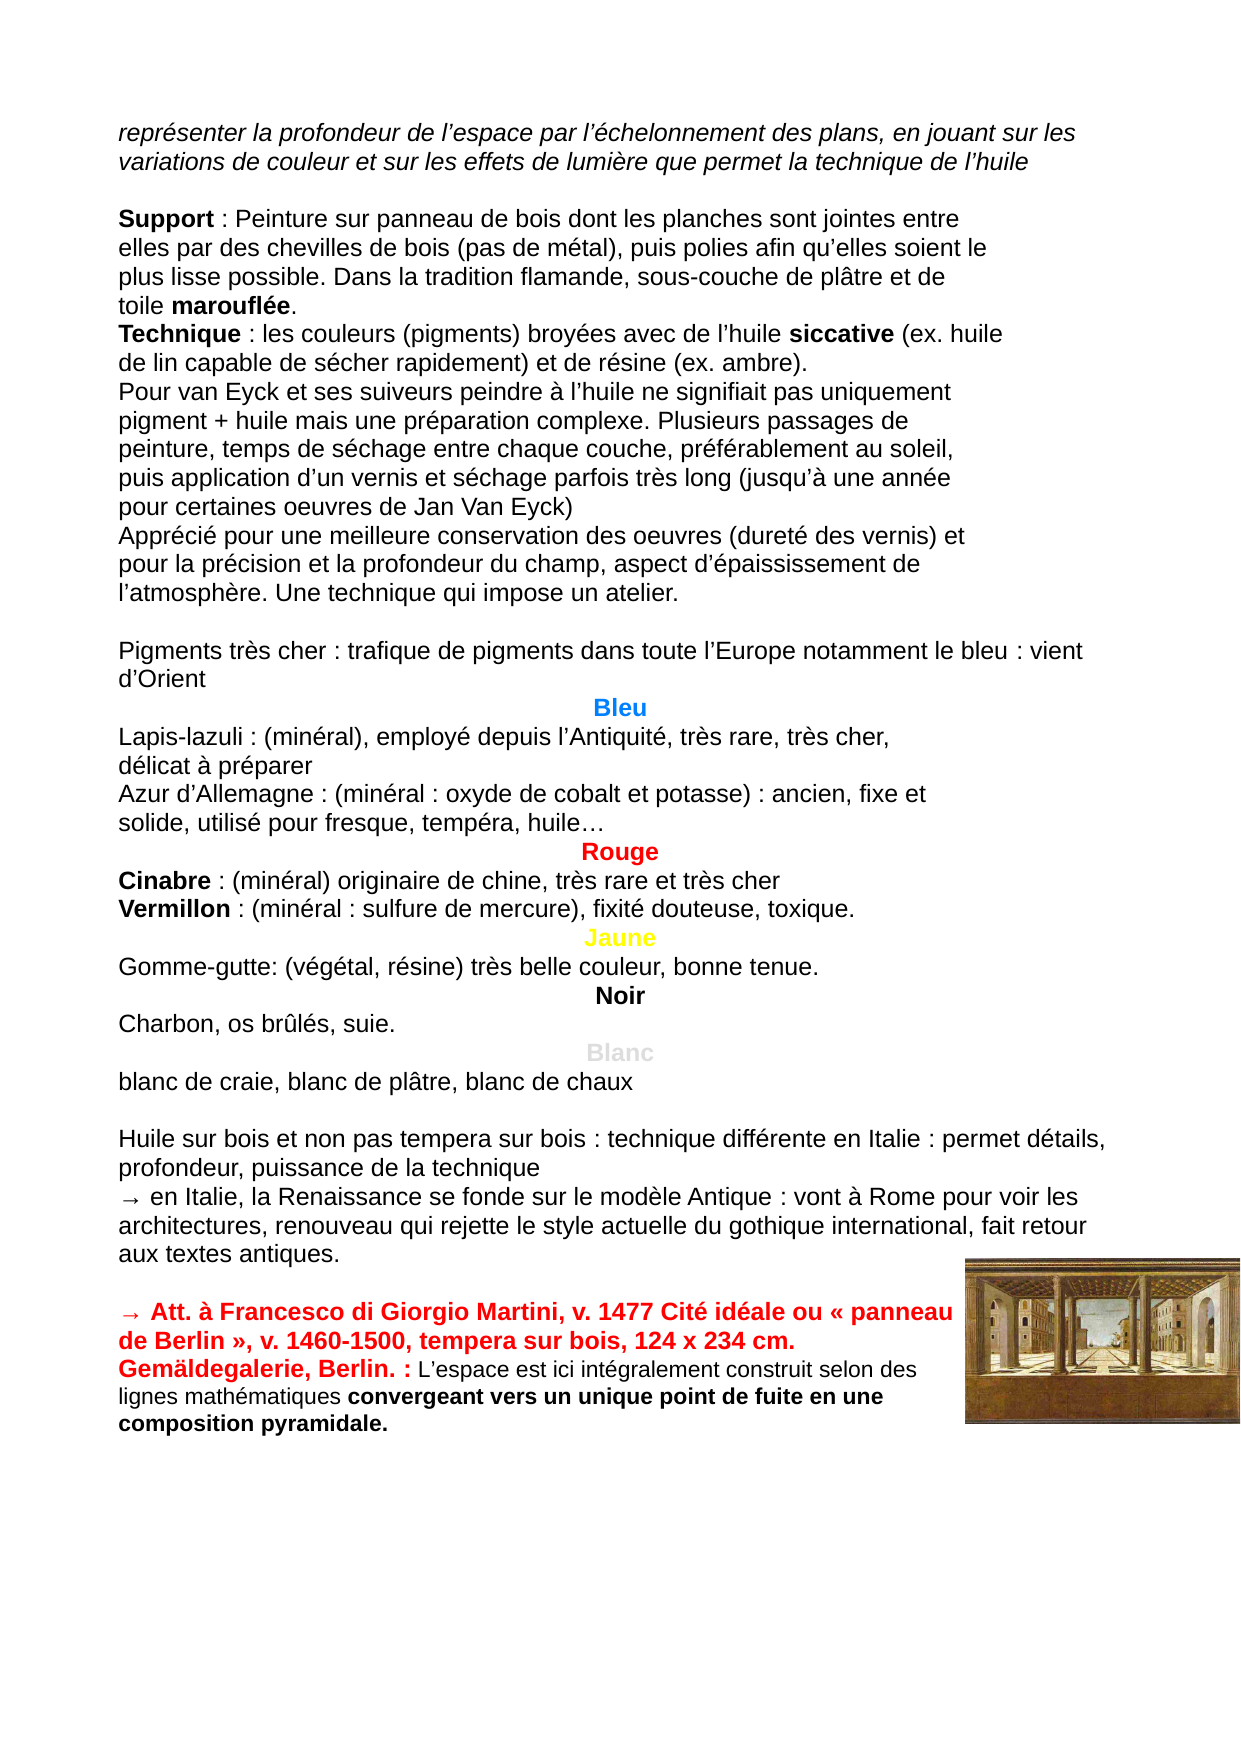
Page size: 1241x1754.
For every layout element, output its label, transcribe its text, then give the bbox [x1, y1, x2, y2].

text Gomme-gutte: (végétal, résine) très belle couleur, bonne tenue. [118, 952, 1122, 981]
text Charbon, os brûlés, suie. [118, 1009, 1122, 1038]
text Technique : les couleurs (pigments) broyées avec de l’huile siccative (ex. huile [118, 319, 1122, 348]
text blanc de craie, blanc de plâtre, blanc de chaux [118, 1067, 1122, 1096]
text Apprécié pour une meilleure conservation des oeuvres (dureté des vernis) et [118, 521, 1122, 549]
text Support : Peinture sur panneau de bois dont les planches sont jointes entre [118, 204, 1122, 233]
text Blanc [118, 1038, 1122, 1067]
text Rouge [118, 837, 1122, 866]
text Bleu [118, 693, 1122, 722]
text représenter la profondeur de l’espace par l’échelonnement des plans, en jouant sur les [118, 118, 1122, 147]
text Vermillon : (minéral : sulfure de mercure), fixité douteuse, toxique. [118, 894, 1122, 923]
text → en Italie, la Renaissance se fonde sur le modèle Antique : vont à Rome pour voir les architectures, renouveau qui rejette le style actuelle du gothique international, fait retour aux textes antiques. [118, 1182, 1122, 1268]
text Huile sur bois et non pas tempera sur bois : technique différente en Italie : permet détails, profondeur, puissance de la technique [118, 1124, 1122, 1182]
text l’atmosphère. Une technique qui impose un atelier. [118, 578, 1122, 607]
text pour la précision et la profondeur du champ, aspect d’épaississement de [118, 549, 1122, 578]
text de lin capable de sécher rapidement) et de résine (ex. ambre). [118, 348, 1122, 377]
text Lapis-lazuli : (minéral), employé depuis l’Antiquité, très rare, très cher, [118, 722, 1122, 751]
text Cinabre : (minéral) originaire de chine, très rare et très cher [118, 866, 1122, 894]
text toile marouflée. [118, 291, 1122, 319]
text puis application d’un vernis et séchage parfois très long (jusqu’à une année [118, 463, 1122, 492]
text Noir [118, 981, 1122, 1009]
text Pigments très cher : trafique de pigments dans toute l’Europe notamment le bleu : vient d’Orient [118, 636, 1122, 693]
text délicat à préparer [118, 751, 1122, 779]
text plus lisse possible. Dans la tradition flamande, sous-couche de plâtre et de [118, 262, 1122, 291]
text pigment + huile mais une préparation complexe. Plusieurs passages de [118, 406, 1122, 434]
picture [965, 1258, 1241, 1424]
text Jaune [118, 923, 1122, 952]
text peinture, temps de séchage entre chaque couche, préférablement au soleil, [118, 434, 1122, 463]
text pour certaines oeuvres de Jan Van Eyck) [118, 492, 1122, 521]
text → Att. à Francesco di Giorgio Martini, v. 1477 Cité idéale ou « panneau de Berlin », v. 1460-1500, tempera sur bois, 124 x 234 cm. Gemäldegalerie, Berlin. : L’espace est ici intégralement construit selon des lignes mathématiques convergeant vers un unique point de fuite en une composition pyramidale. [118, 1297, 1122, 1436]
text elles par des chevilles de bois (pas de métal), puis polies afin qu’elles soient le [118, 233, 1122, 262]
text solide, utilisé pour fresque, tempéra, huile… [118, 808, 1122, 837]
text Pour van Eyck et ses suiveurs peindre à l’huile ne signifiait pas uniquement [118, 377, 1122, 406]
text Azur d’Allemagne : (minéral : oxyde de cobalt et potasse) : ancien, fixe et [118, 779, 1122, 808]
text variations de couleur et sur les effets de lumière que permet la technique de l’huile [118, 147, 1122, 176]
